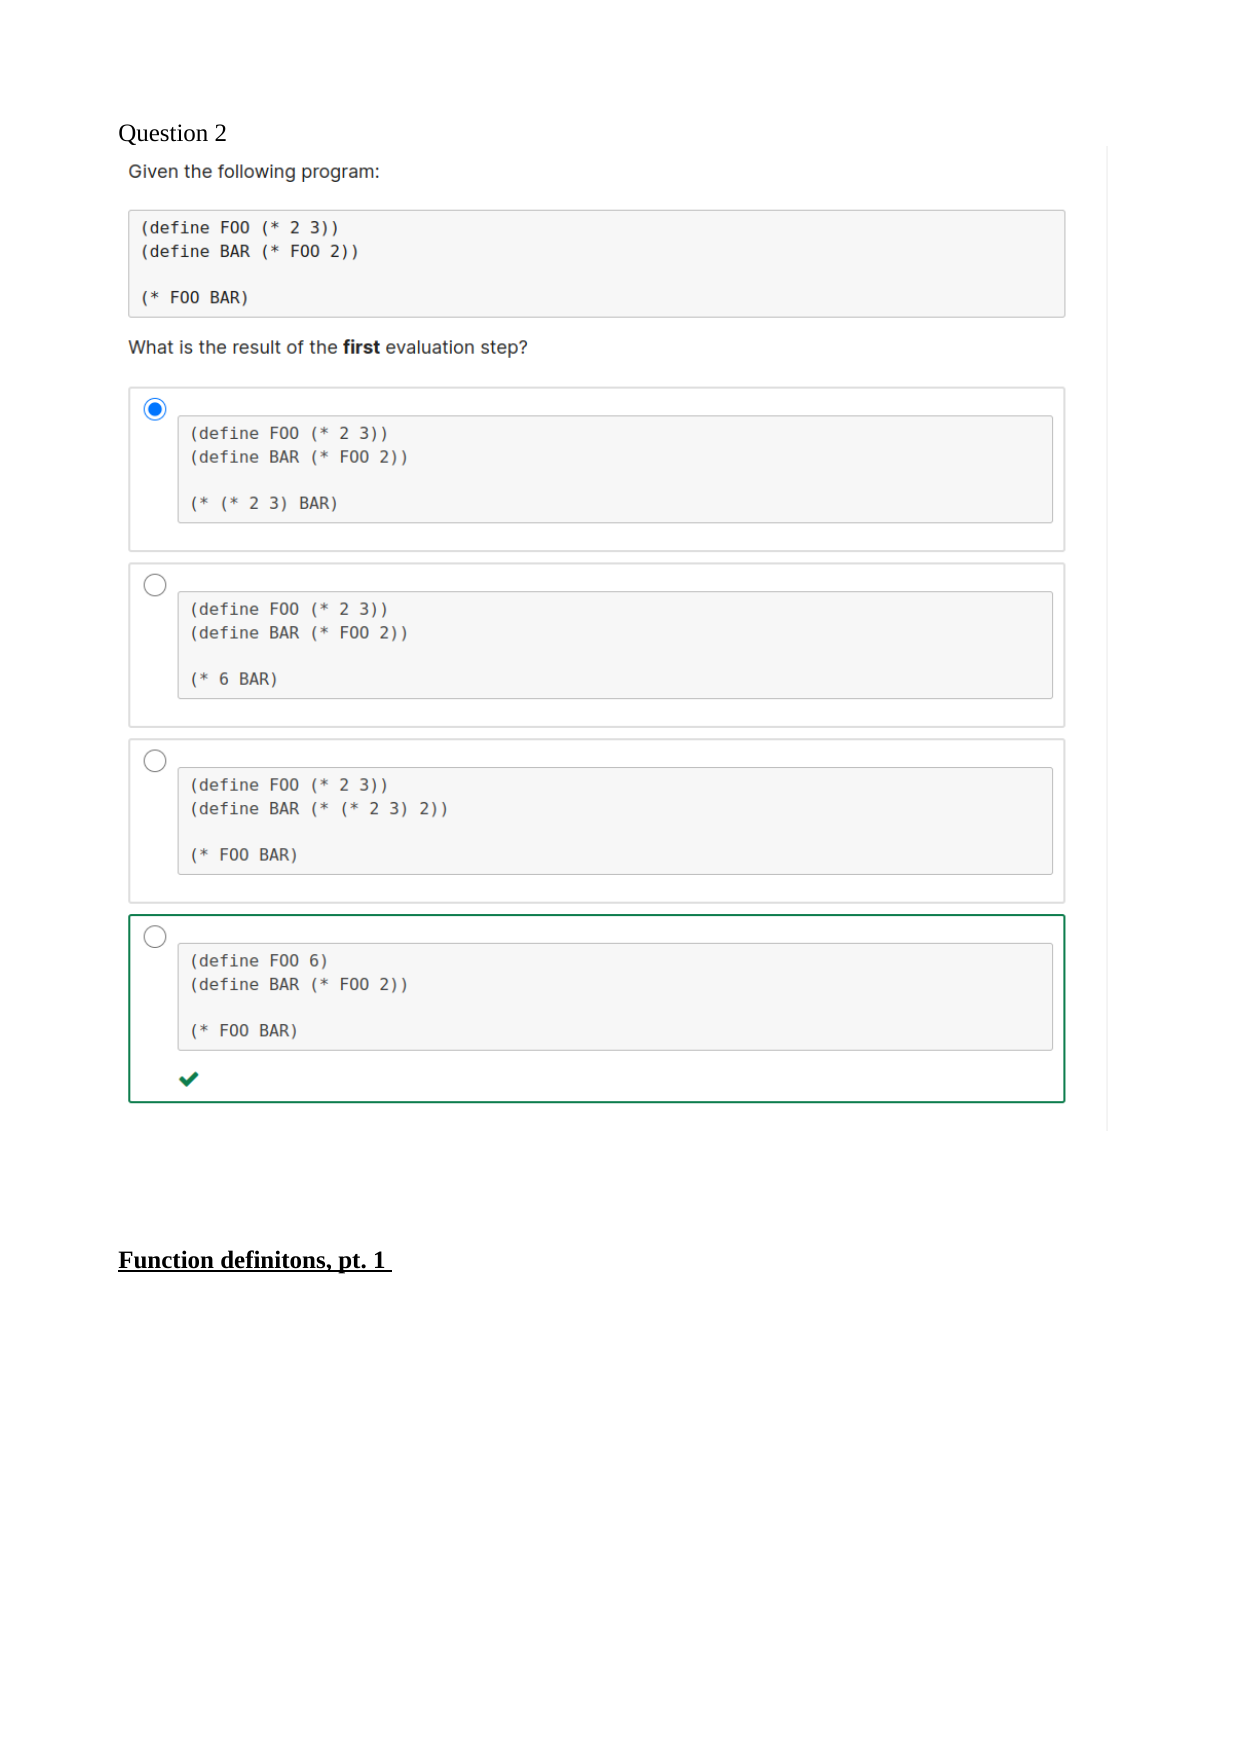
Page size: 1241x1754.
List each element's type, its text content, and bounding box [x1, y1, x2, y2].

picture [118, 146, 1123, 1131]
text Question 2 [118, 118, 1122, 146]
text Function definitons, pt. 1 [118, 1245, 1122, 1274]
